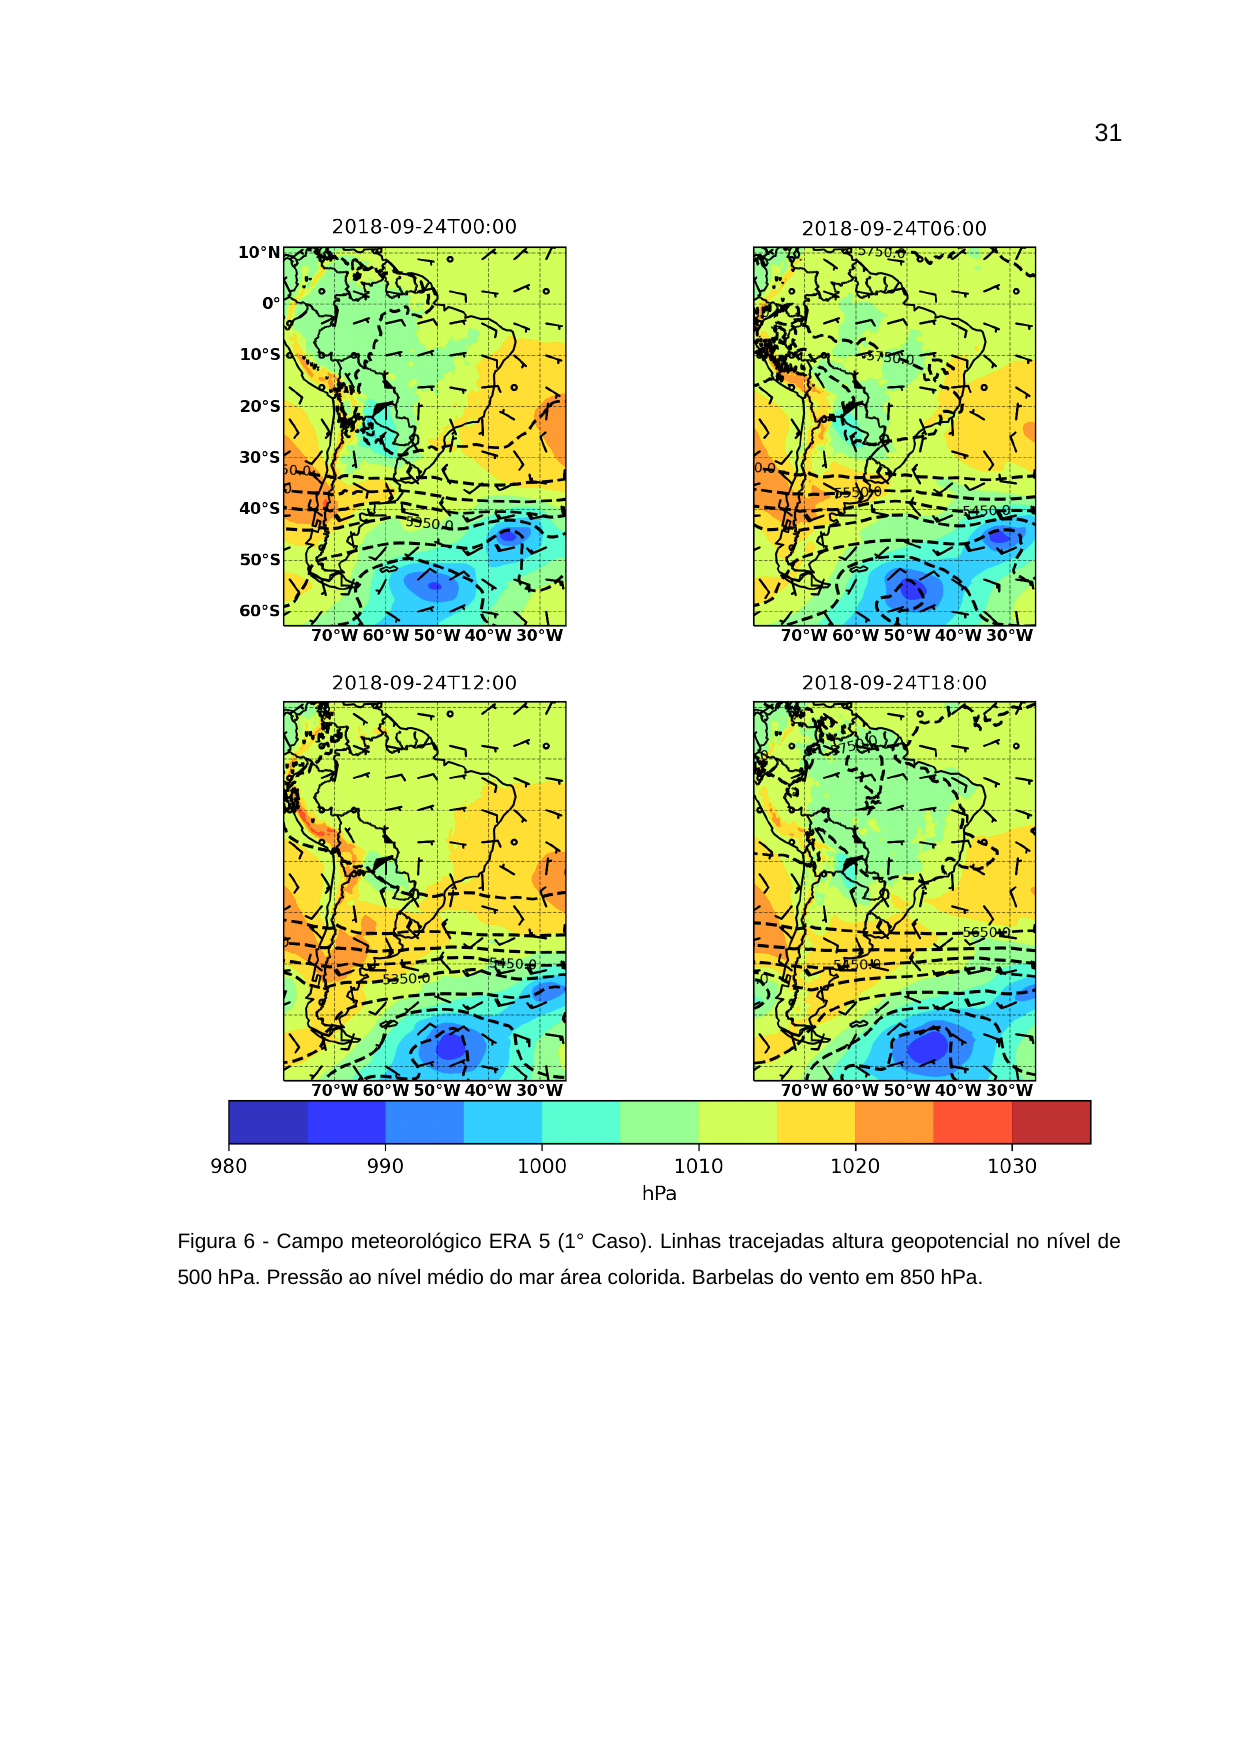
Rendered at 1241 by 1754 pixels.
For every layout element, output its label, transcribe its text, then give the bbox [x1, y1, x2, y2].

picture [196, 204, 1104, 1218]
text Figura 6 - Campo meteorológico ERA 5 (1° Caso). Linhas tracejadas altura geopotencial no nível de 500 hPa. Pressão ao nível médio do mar área colorida. Barbelas do vento em 850 hPa. [177, 204, 1122, 1289]
